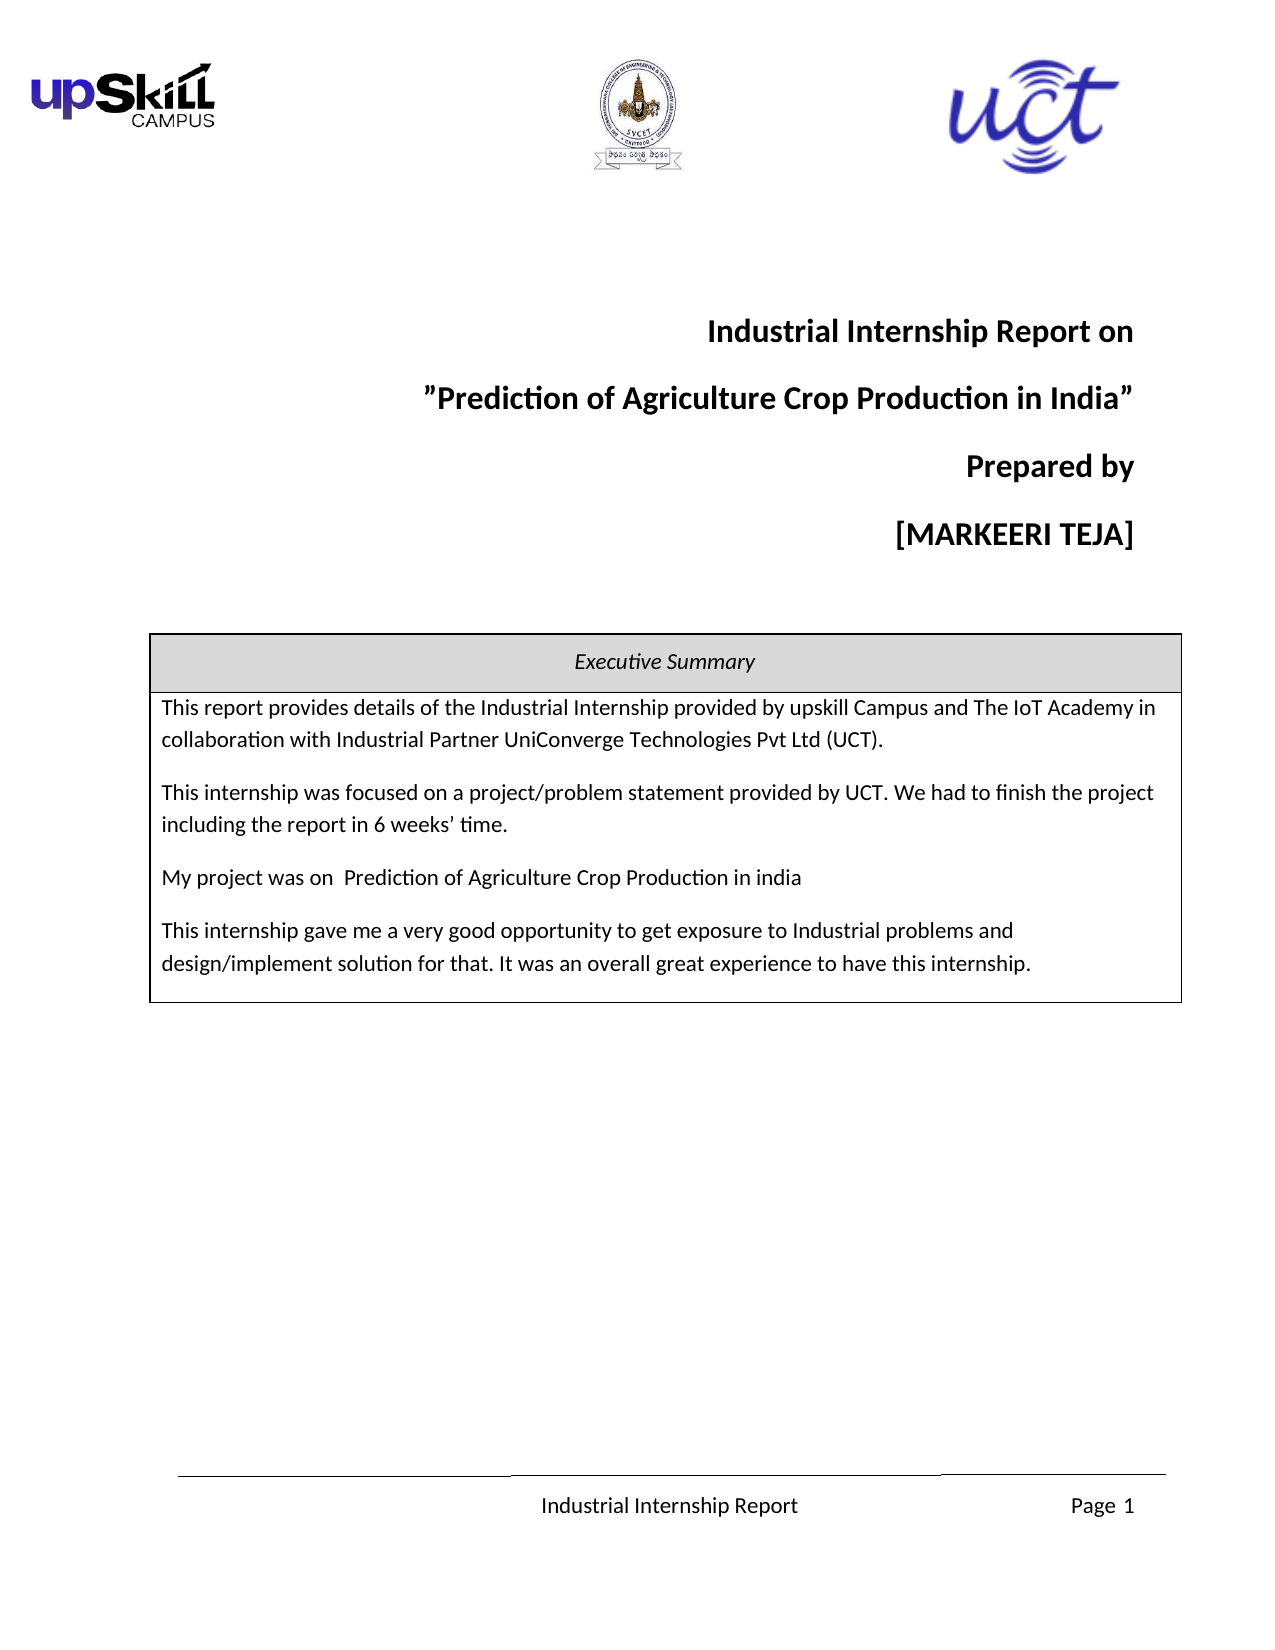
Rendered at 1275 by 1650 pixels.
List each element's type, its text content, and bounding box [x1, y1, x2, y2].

text ”Prediction of Agriculture Crop Production in India” [150, 377, 1134, 418]
table_cell This report provides details of the Industrial Internship provided by upskill Campus and The IoT Academy in collaboration with Industrial Partner UniConverge Technologies Pvt Ltd (UCT). This internship was focused on a project/problem statement provided by UCT. We had to finish the project including the report in 6 weeks’ time. My project was on Prediction of Agriculture Crop Production in india This internship gave me a very good opportunity to get exposure to Industrial problems and design/implement solution for that. It was an overall great experience to have this internship. [151, 693, 1181, 1001]
table_header Executive Summary [151, 635, 1181, 692]
text Industrial Internship Report on [150, 310, 1134, 350]
text [MARKEERI TEJA] [150, 512, 1134, 553]
text Prepared by [150, 445, 1134, 486]
